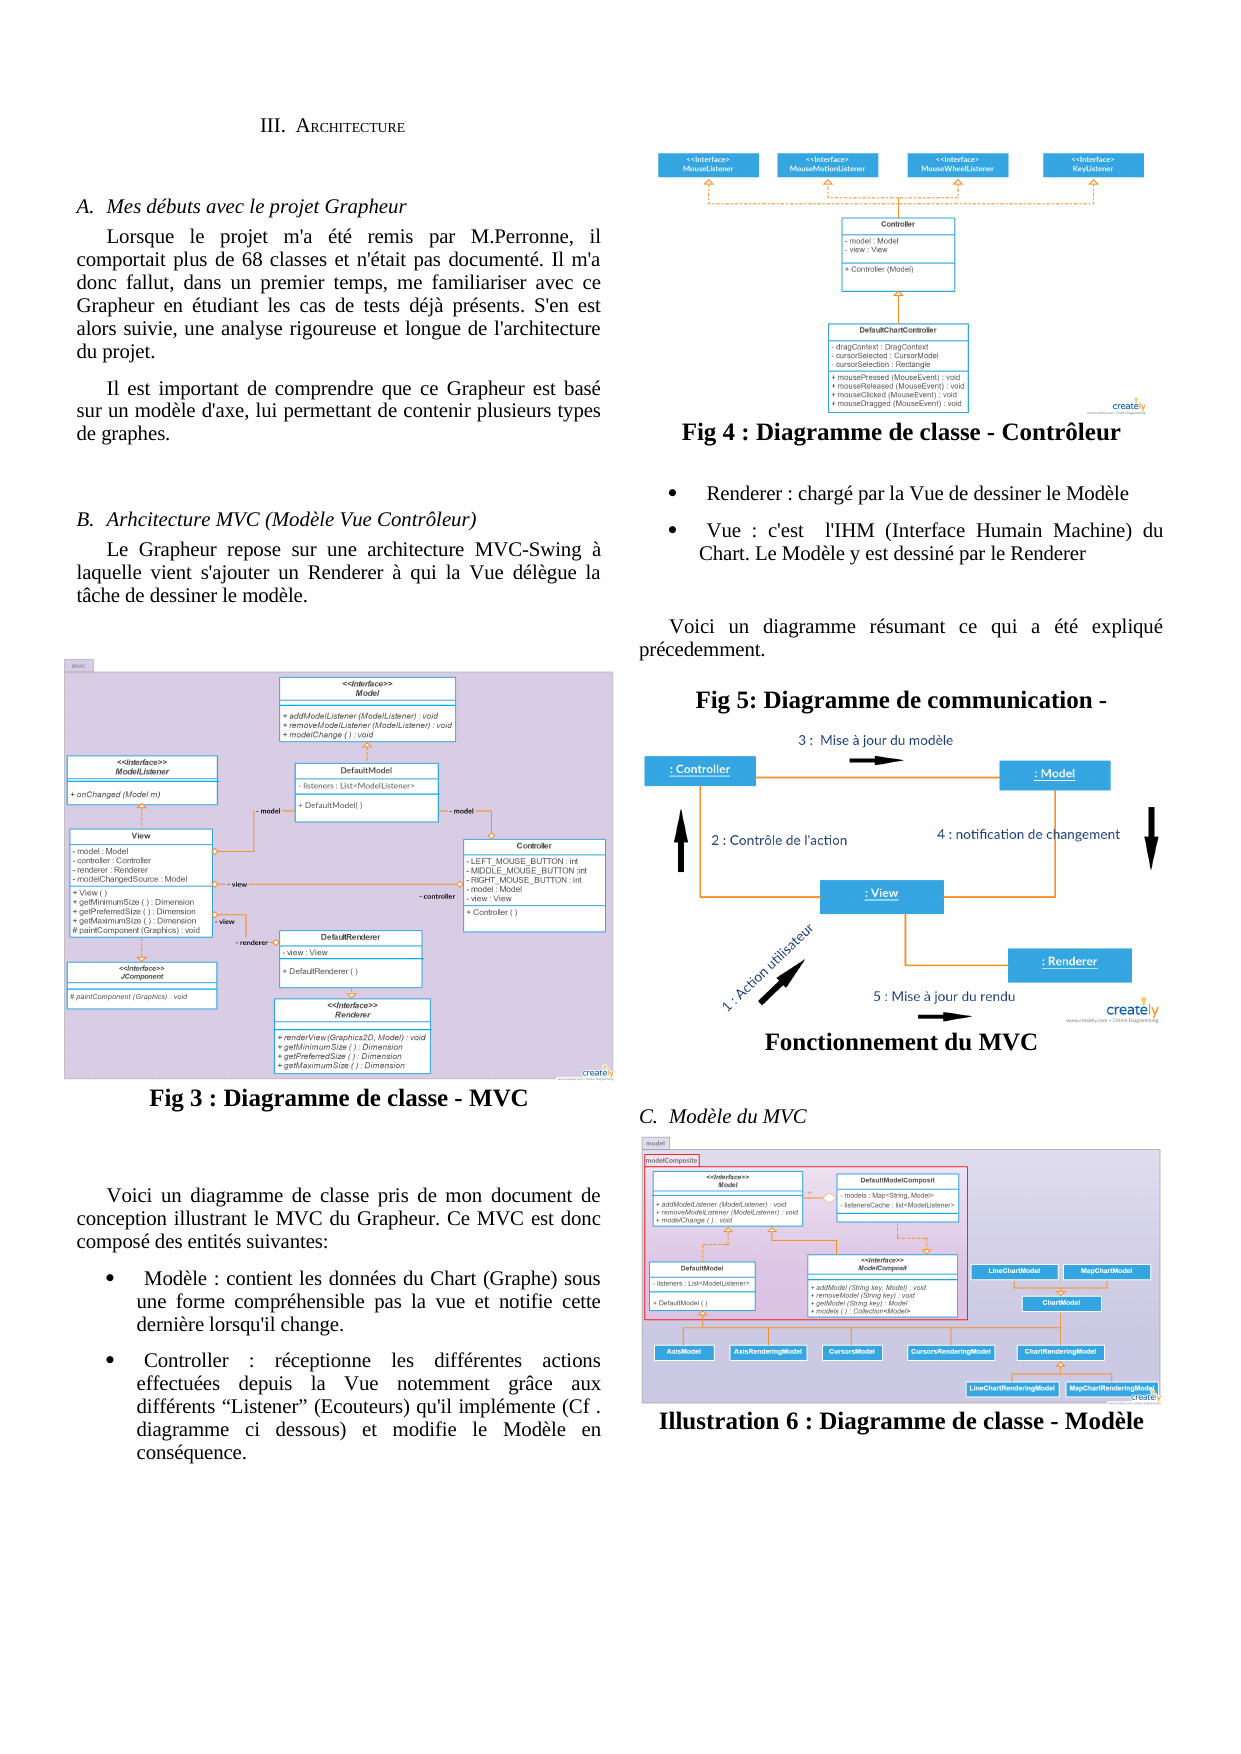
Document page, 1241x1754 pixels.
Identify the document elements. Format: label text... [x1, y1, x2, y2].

subtitle Mes débuts avec le projet Grapheur [76, 194, 601, 218]
text - Fonctionnement du MVC [639, 1027, 1164, 1056]
list Vue : c'est l'IHM (Interface Humain Machine) du Chart. Le Modèle y est dessiné par le Renderer [669, 517, 1164, 564]
text Voici un diagramme de classe pris de mon document de conception illustrant le MVC du Grapheur. Ce MVC est donc composé des entités suivantes: [76, 1183, 601, 1253]
text Fig 5: Diagramme de communication [639, 686, 1164, 729]
subtitle Arhcitecture MVC (Modèle Vue Contrôleur) [76, 507, 601, 531]
picture [638, 729, 1164, 1027]
text Illustration 6 : Diagramme de classe - Modèle [639, 1407, 1164, 1435]
text Fig 4 : Diagramme de classe - Contrôleur [654, 417, 1149, 446]
text Lorsque le projet m'a été remis par M.Perronne, il comportait plus de 68 classes et n'était pas documenté. Il m'a donc fallut, dans un premier temps, me familiariser avec ce Grapheur en étudiant les cas de tests déjà présents. S'en est alors suivie, une analyse rigoureuse et longue de l'architecture du projet. [76, 224, 601, 363]
list Modèle : contient les données du Chart (Graphe) sous une forme compréhensible pas la vue et notifie cette dernière lorsqu'il change. [106, 1266, 601, 1336]
picture [60, 656, 617, 1083]
text Le Grapheur repose sur une architecture MVC-Swing à laquelle vient s'ajouter un Renderer à qui la Vue délègue la tâche de dessiner le modèle. [76, 537, 601, 607]
list Controller : réceptionne les différentes actions effectuées depuis la Vue notemment grâce aux différents “Listener” (Ecouteurs) qu'il implémente (Cf . diagramme ci dessous) et modifie le Modèle en conséquence. [106, 1348, 601, 1464]
text Il est important de comprendre que ce Grapheur est basé sur un modèle d'axe, lui permettant de contenir plusieurs types de graphes. [76, 375, 601, 445]
picture [653, 149, 1149, 417]
text Fig 3 : Diagramme de classe - MVC [76, 1083, 601, 1111]
subtitle Modèle du MVC [639, 1104, 1164, 1128]
text Voici un diagramme résumant ce qui a été expliqué précedemment. [639, 613, 1164, 661]
list Renderer : chargé par la Vue de dessiner le Modèle [669, 481, 1164, 505]
picture [638, 1134, 1164, 1407]
text [76, 632, 601, 656]
subtitle Architecture [76, 112, 601, 137]
